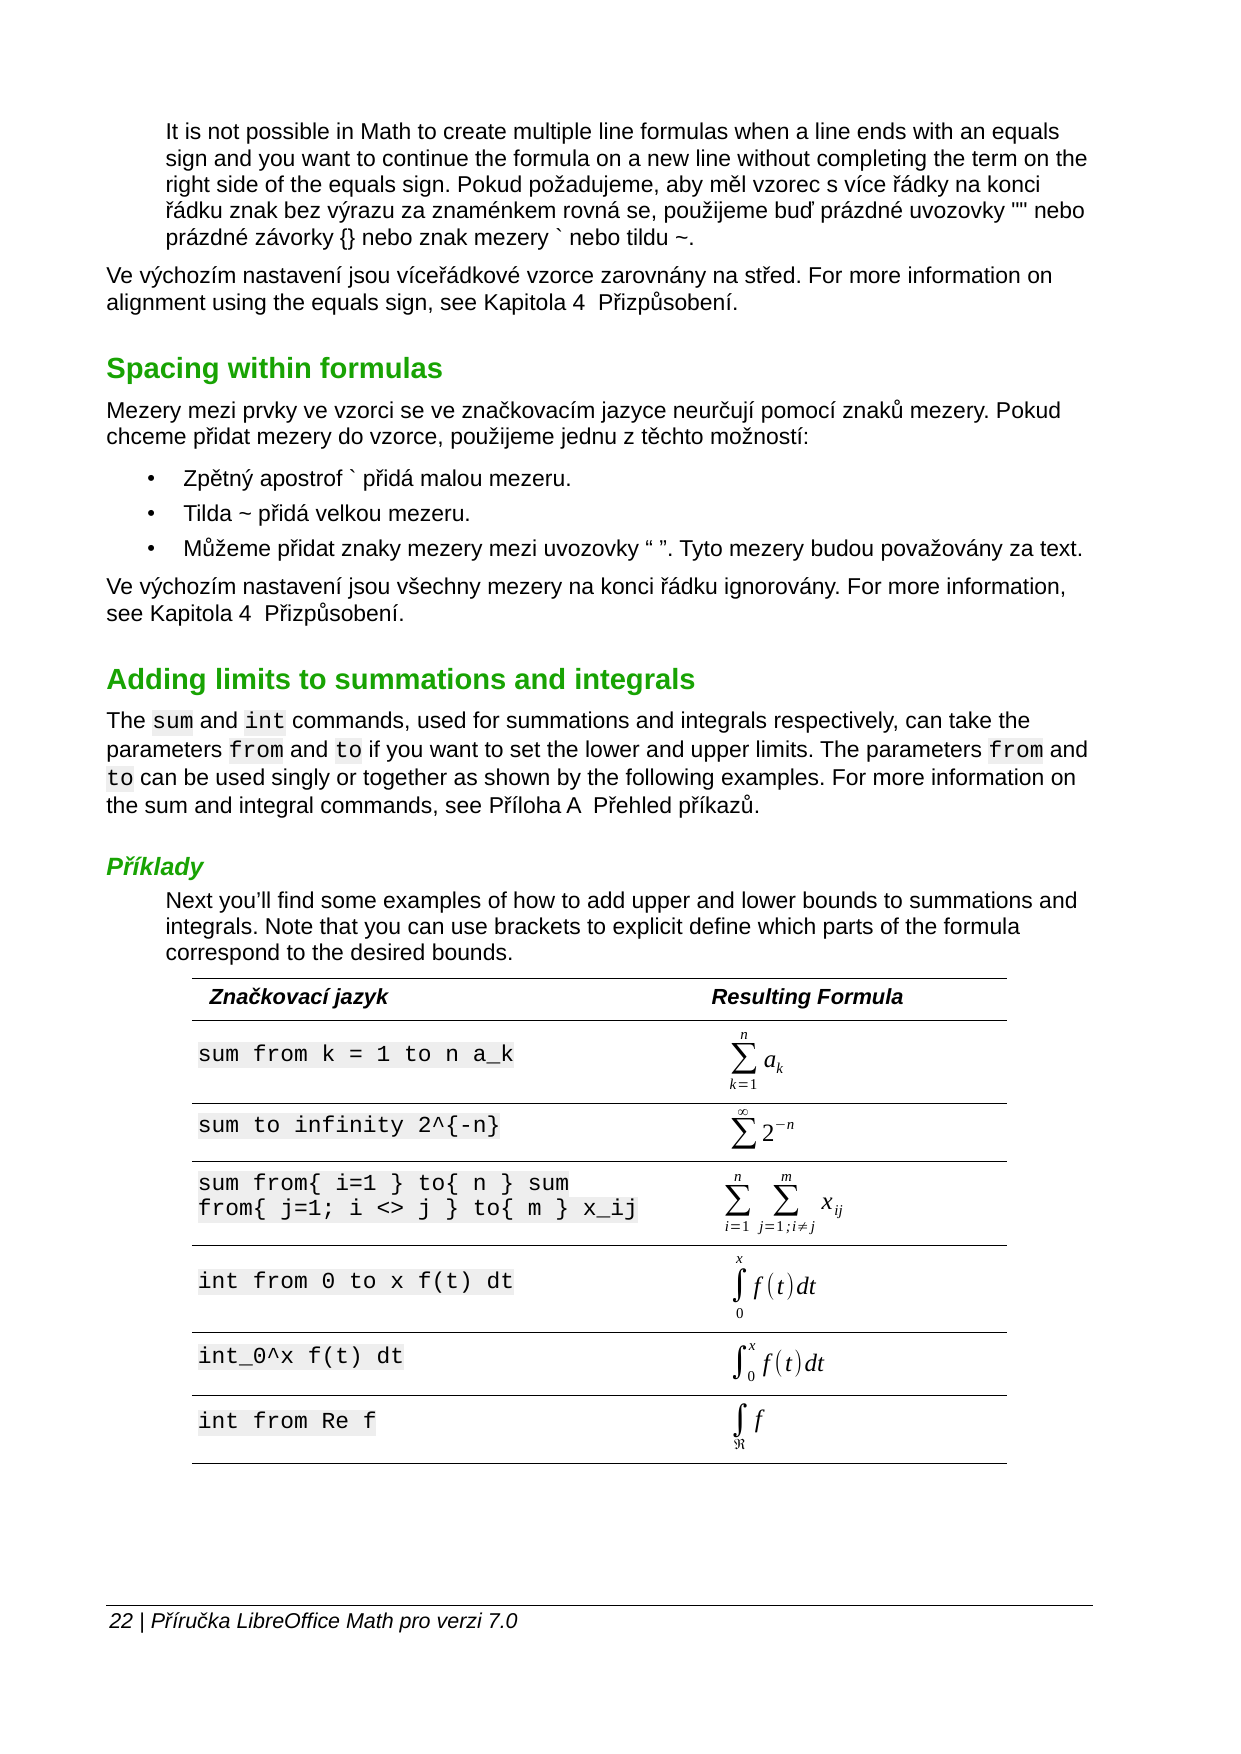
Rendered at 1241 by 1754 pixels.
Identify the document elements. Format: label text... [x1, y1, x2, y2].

text Ve výchozím nastavení jsou víceřádkové vzorce zarovnány na střed. For more information on alignment using the equals sign, see Chapter 4 Customization. [106, 262, 1093, 315]
table_cell [694, 1104, 1007, 1161]
table_cell int from 0 to x f(t) dt [192, 1246, 694, 1332]
text Ve výchozím nastavení jsou všechny mezery na konci řádku ignorovány. For more information, see Chapter 4 Customization. [106, 573, 1093, 626]
list Tilda ~ přidá velkou mezeru. [144, 497, 1093, 526]
table_cell sum to infinity 2^{-n} [192, 1104, 694, 1161]
subtitle Spacing within formulas [106, 351, 1093, 385]
table_header Resulting Formula [694, 979, 1007, 1019]
table_cell sum from k = 1 to n a_k [192, 1021, 694, 1103]
list Zpětný apostrof ` přidá malou mezeru. [144, 462, 1093, 491]
table_cell int_0^x f(t) dt [192, 1333, 694, 1395]
subtitle Příklady [106, 852, 1093, 881]
table_cell [694, 1246, 1007, 1332]
table_header Značkovací jazyk [192, 979, 694, 1019]
text Mezery mezi prvky ve vzorci se ve značkovacím jazyce neurčují pomocí znaků mezery. Pokud chceme přidat mezery do vzorce, použijeme jednu z těchto možností: [106, 397, 1093, 449]
text Next you’ll find some examples of how to add upper and lower bounds to summations and integrals. Note that you can use brackets to explicit define which parts of the formula correspond to the desired bounds. [165, 887, 1093, 966]
table_cell [694, 1162, 1007, 1245]
table_cell [694, 1333, 1007, 1395]
table_cell int from Re f [192, 1396, 694, 1463]
table_cell sum from{ i=1 } to{ n } sum from{ j=1; i <> j } to{ m } x_ij [192, 1162, 694, 1245]
subtitle Adding limits to summations and integrals [106, 662, 1093, 696]
text The sum and int commands, used for summations and integrals respectively, can take the parameters from and to if you want to set the lower and upper limits. The parameters from and to can be used singly or together as shown by the following examples. For more information on the sum and integral commands, see Appendix A Commands Reference. [106, 707, 1093, 819]
list Můžeme přidat znaky mezery mezi uvozovky “ ”. Tyto mezery budou považovány za text. [144, 532, 1093, 564]
table_cell [694, 1021, 1007, 1103]
text It is not possible in Math to create multiple line formulas when a line ends with an equals sign and you want to continue the formula on a new line without completing the term on the right side of the equals sign. Pokud požadujeme, aby měl vzorec s více řádky na konci řádku znak bez výrazu za znaménkem rovná se, použijeme buď prázdné uvozovky "" nebo prázdné závorky {} nebo znak mezery ` nebo tildu ~. [165, 118, 1093, 250]
table_cell [694, 1396, 1007, 1463]
